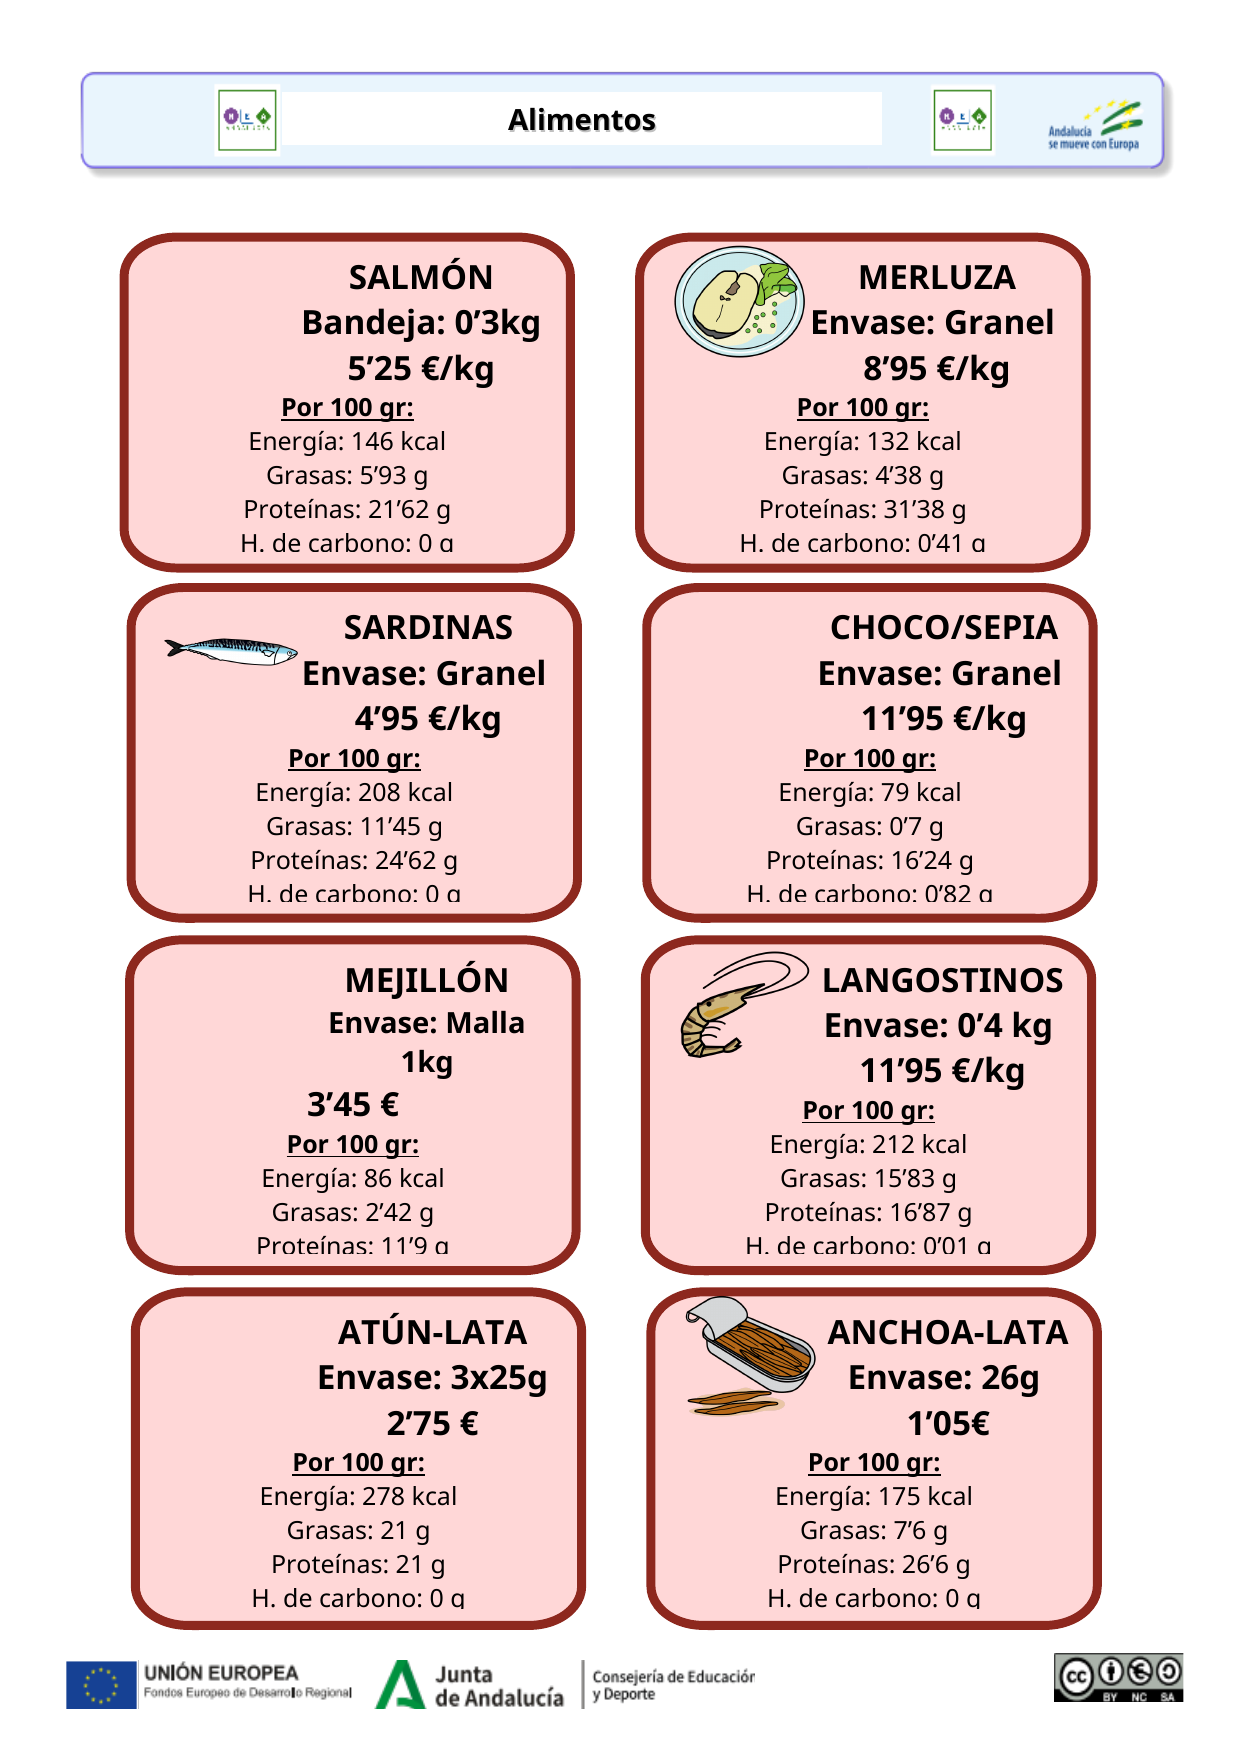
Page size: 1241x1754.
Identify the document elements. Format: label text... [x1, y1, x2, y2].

text 11’95 €/kg [666, 1047, 1071, 1093]
text [152, 649, 161, 695]
text ATÚN-LATA [156, 1309, 561, 1354]
text [672, 1309, 681, 1354]
text [666, 1002, 675, 1047]
text 4’95 €/kg [152, 695, 557, 740]
text Grasas: 11’45 g [152, 808, 557, 842]
picture [69, 62, 1190, 185]
text Grasas: 21 g [156, 1513, 561, 1547]
text Proteínas: 21 g [156, 1547, 561, 1581]
text 8’95 €/kg [661, 344, 1065, 390]
text Energía: 212 kcal [666, 1127, 1071, 1161]
text Grasas: 5’93 g [145, 458, 549, 492]
text Energía: 86 kcal [151, 1161, 555, 1195]
text Proteínas: 11’9 g [151, 1229, 555, 1254]
text H. de carbono: 0 g [145, 526, 549, 551]
text Grasas: 15’83 g [666, 1161, 1071, 1195]
text H. de carbono: 0 g [152, 877, 557, 902]
text Por 100 gr: [672, 1445, 1076, 1479]
picture [681, 1287, 820, 1426]
text Energía: 132 kcal [661, 424, 1065, 458]
text Por 100 gr: [145, 390, 549, 424]
text Bandeja: 0’3kg [145, 299, 549, 344]
text Por 100 gr: [151, 1127, 555, 1161]
picture [675, 935, 815, 1074]
text Proteínas: 21’62 g [145, 492, 549, 526]
text Proteínas: 26’6 g [672, 1547, 1076, 1581]
text Energía: 278 kcal [156, 1479, 561, 1513]
text Por 100 gr: [152, 740, 557, 774]
text [672, 1354, 681, 1399]
text SARDINAS [300, 604, 557, 649]
text Envase: Malla 1kg [151, 1002, 555, 1081]
text ANCHOA-LATA [820, 1309, 1076, 1354]
text CHOCO/SEPIA [668, 604, 1072, 649]
text Envase: 0’4 kg [815, 1002, 1071, 1047]
text Por 100 gr: [666, 1093, 1071, 1127]
text 11’95 €/kg [668, 695, 1072, 740]
text H. de carbono: 0’82 g [668, 877, 1072, 902]
text Energía: 175 kcal [672, 1479, 1076, 1513]
text 3’45 € [151, 1081, 555, 1127]
text H. de carbono: 0 g [156, 1581, 561, 1609]
text Proteínas: 16’24 g [668, 842, 1072, 877]
text Proteínas: 24’62 g [152, 842, 557, 877]
text H. de carbono: 0’01 g [666, 1229, 1071, 1254]
text Grasas: 2’42 g [151, 1195, 555, 1229]
text Grasas: 7’6 g [672, 1513, 1076, 1547]
text 2’75 € [156, 1399, 561, 1445]
text LANGOSTINOS [815, 956, 1071, 1002]
text 1’05€ [672, 1399, 1076, 1445]
text Energía: 79 kcal [668, 774, 1072, 808]
text SALMÓN [145, 254, 549, 299]
text Proteínas: 16’87 g [666, 1195, 1071, 1229]
text Envase: Granel [809, 299, 1065, 344]
text [152, 604, 161, 649]
text MEJILLÓN [151, 956, 555, 1002]
picture [670, 232, 809, 371]
text Envase: 26g [820, 1354, 1076, 1399]
text Por 100 gr: [668, 740, 1072, 774]
text [661, 254, 670, 299]
text Envase: Granel [668, 649, 1072, 695]
text Envase: 3x25g [156, 1354, 561, 1399]
text [661, 299, 670, 344]
text Grasas: 0’7 g [668, 808, 1072, 842]
text Energía: 146 kcal [145, 424, 549, 458]
text H. de carbono: 0’41 g [661, 526, 1065, 551]
text Por 100 gr: [156, 1445, 561, 1479]
picture [161, 583, 300, 722]
text Envase: Granel [300, 649, 557, 695]
text 5’25 €/kg [145, 344, 549, 390]
text H. de carbono: 0 g [672, 1581, 1076, 1609]
text Grasas: 4’38 g [661, 458, 1065, 492]
text MERLUZA [809, 254, 1065, 299]
text [666, 956, 675, 1002]
text Proteínas: 31’38 g [661, 492, 1065, 526]
text Energía: 208 kcal [152, 774, 557, 808]
text Por 100 gr: [661, 390, 1065, 424]
